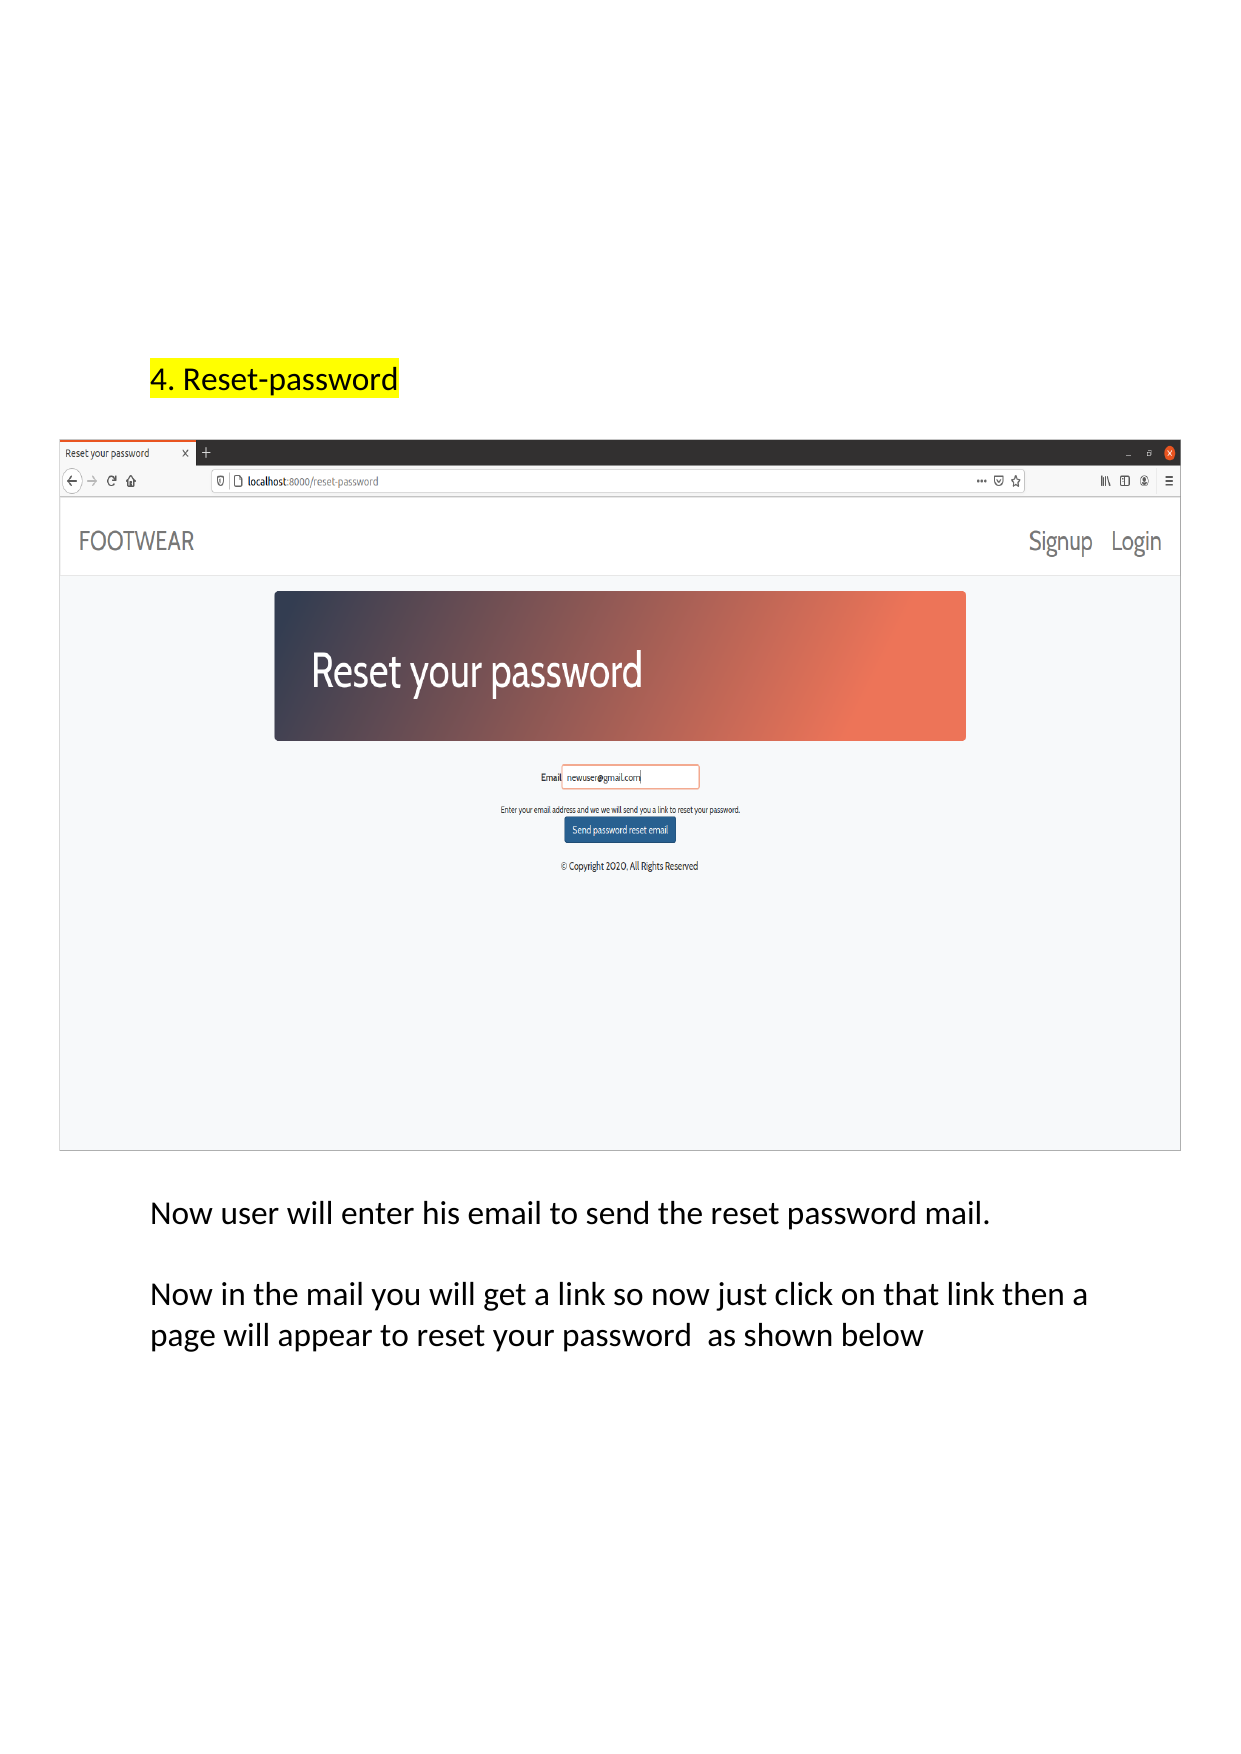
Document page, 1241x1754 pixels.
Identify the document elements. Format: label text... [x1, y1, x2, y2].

picture [59, 439, 1181, 1151]
list Now in the mail you will get a link so now just click on that link then a page will appear to reset your password as shown below [150, 1273, 1090, 1354]
list 4. Reset-password [150, 358, 1090, 398]
list Now user will enter his email to send the reset password mail. [150, 1192, 1090, 1232]
